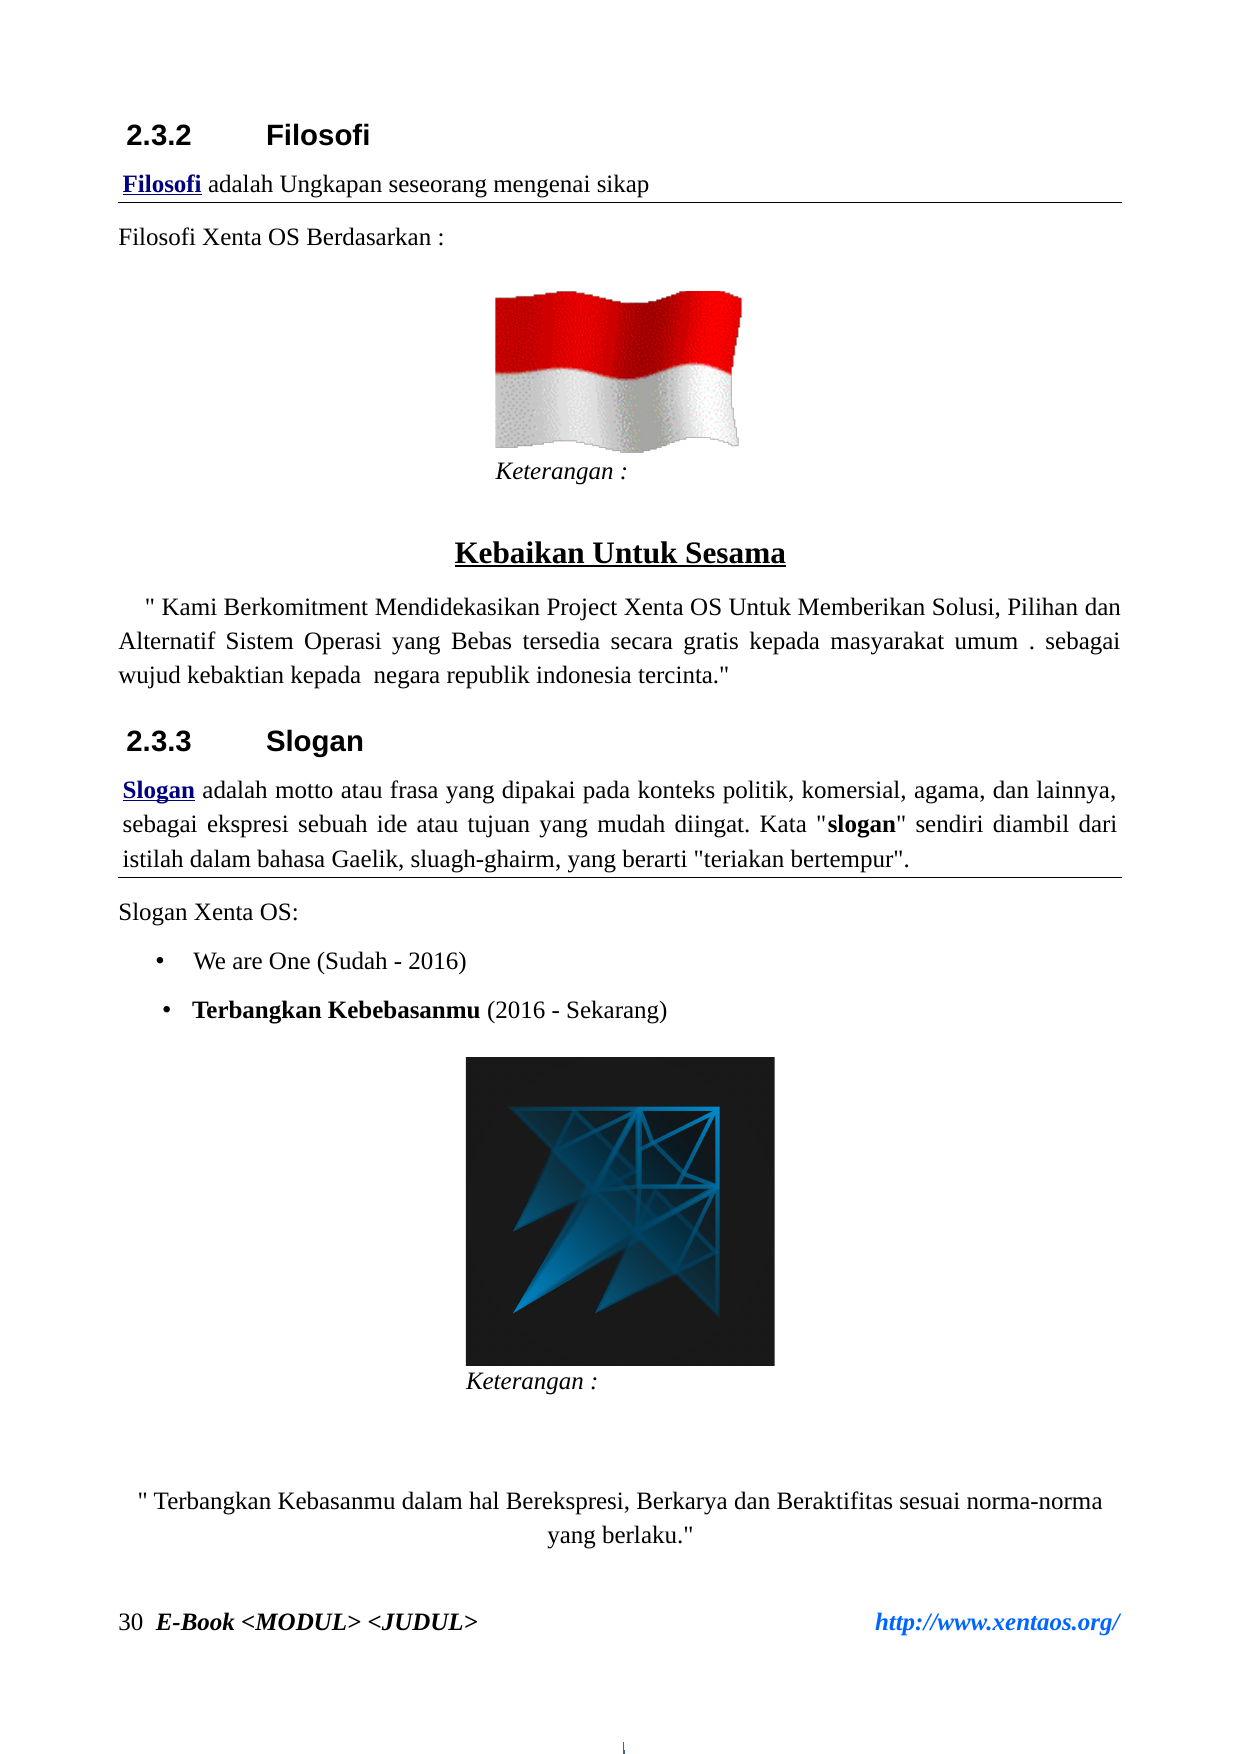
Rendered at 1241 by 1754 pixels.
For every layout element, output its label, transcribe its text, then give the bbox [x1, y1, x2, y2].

subtitle Filosofi [118, 118, 1122, 152]
text Kebaikan Untuk Sesama [118, 534, 1122, 570]
text " Terbangkan Kebasanmu dalam hal Berekspresi, Berkarya dan Beraktifitas sesuai norma-norma yang berlaku." [118, 1486, 1122, 1549]
subtitle Slogan [118, 724, 1122, 758]
text Filosofi adalah Ungkapan seseorang mengenai sikap [118, 164, 1122, 202]
picture [465, 1057, 775, 1366]
text Slogan adalah motto atau frasa yang dipakai pada konteks politik, komersial, agama, dan lainnya, sebagai ekspresi sebuah ide atau tujuan yang mudah diingat. Kata "slogan" sendiri diambil dari istilah dalam bahasa Gaelik, sluagh-ghairm, yang berarti "teriakan bertempur". [118, 771, 1122, 877]
picture [495, 291, 745, 456]
text Keterangan : [466, 1366, 774, 1395]
text " Kami Berkomitment Mendidekasikan Project Xenta OS Untuk Memberikan Solusi, Pilihan dan Alternatif Sistem Operasi yang Bebas tersedia secara gratis kepada masyarakat umum . sebagai wujud kebaktian kepada negara republik indonesia tercinta." [118, 592, 1122, 689]
text Slogan Xenta OS: [118, 897, 1122, 926]
list We are One (Sudah - 2016) [156, 946, 1122, 975]
text Filosofi Xenta OS Berdasarkan : [118, 222, 1122, 251]
list Terbangkan Kebebasanmu (2016 - Sekarang) [162, 996, 1122, 1024]
text Keterangan : [495, 456, 745, 484]
